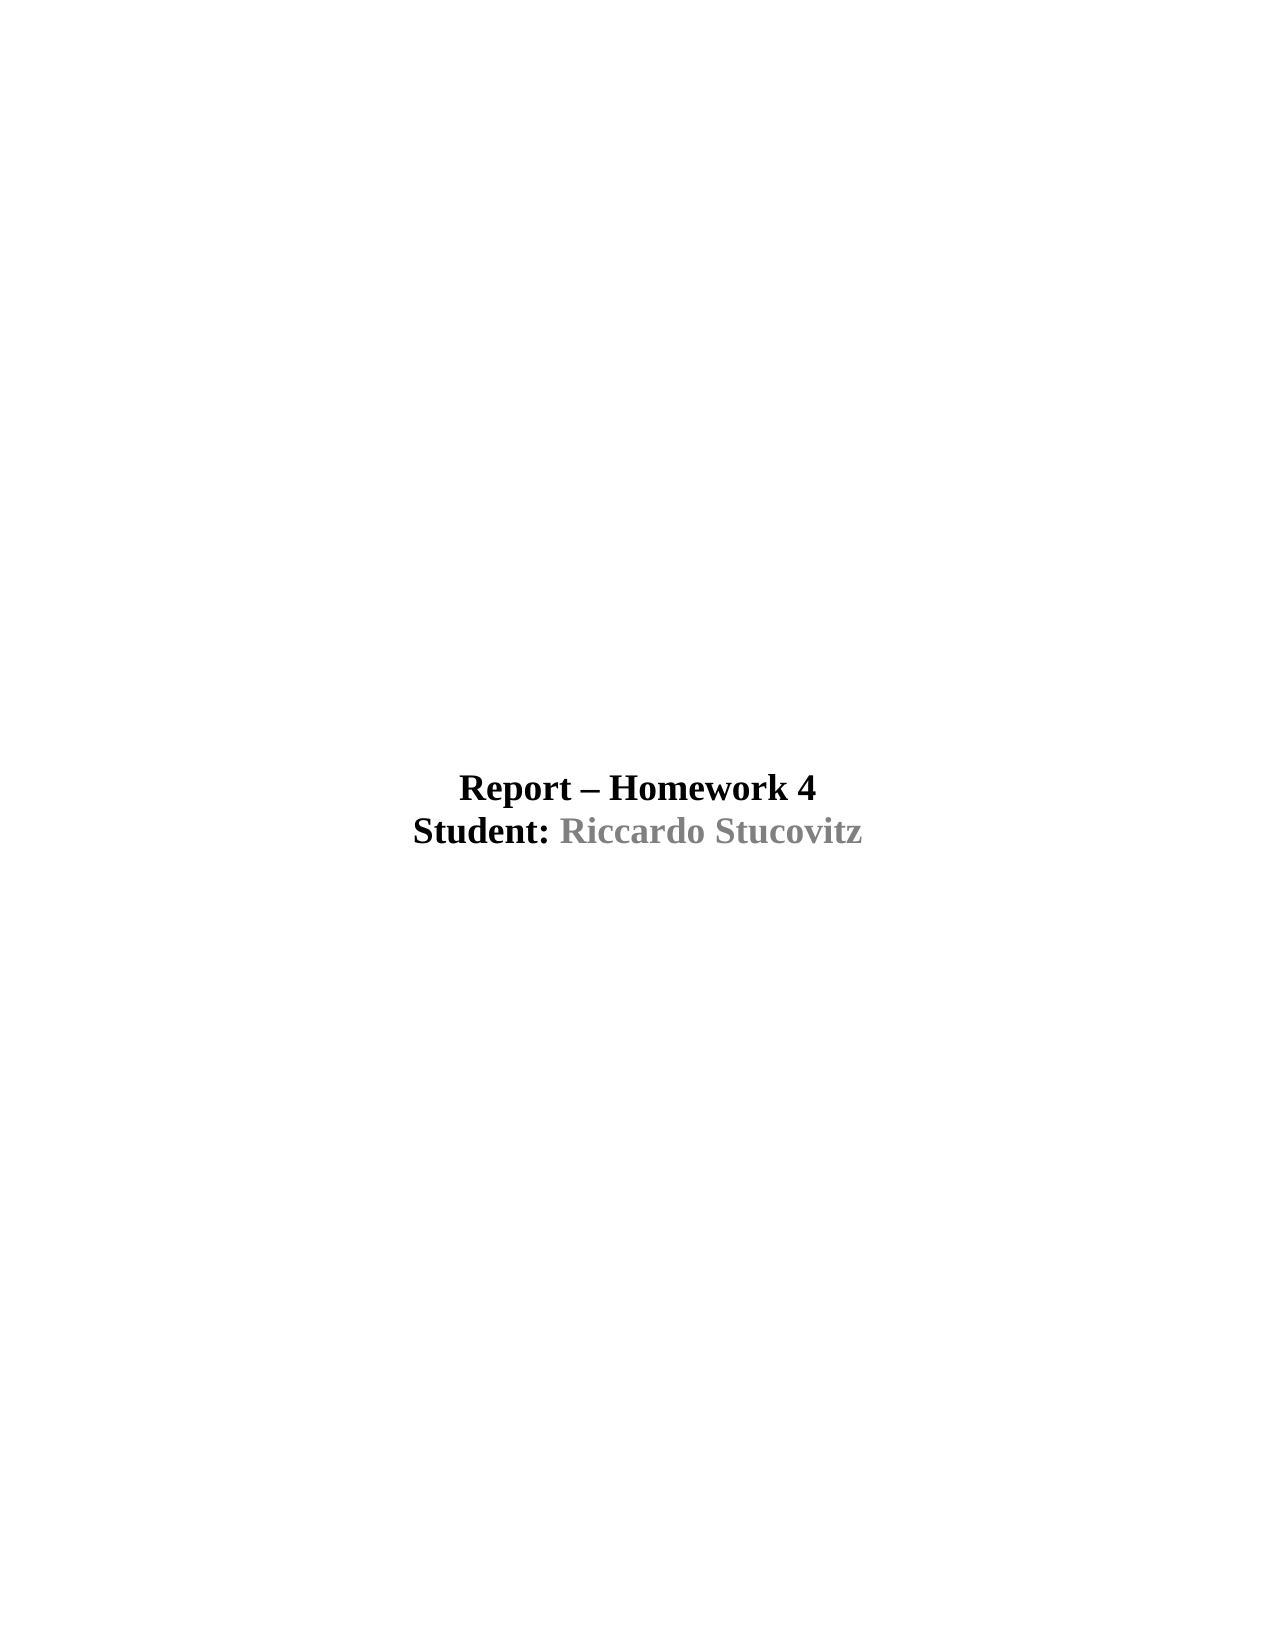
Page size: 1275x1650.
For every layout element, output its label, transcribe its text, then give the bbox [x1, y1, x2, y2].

text Report – Homework 4 [118, 765, 1157, 808]
text Student: Riccardo Stucovitz [118, 808, 1157, 851]
